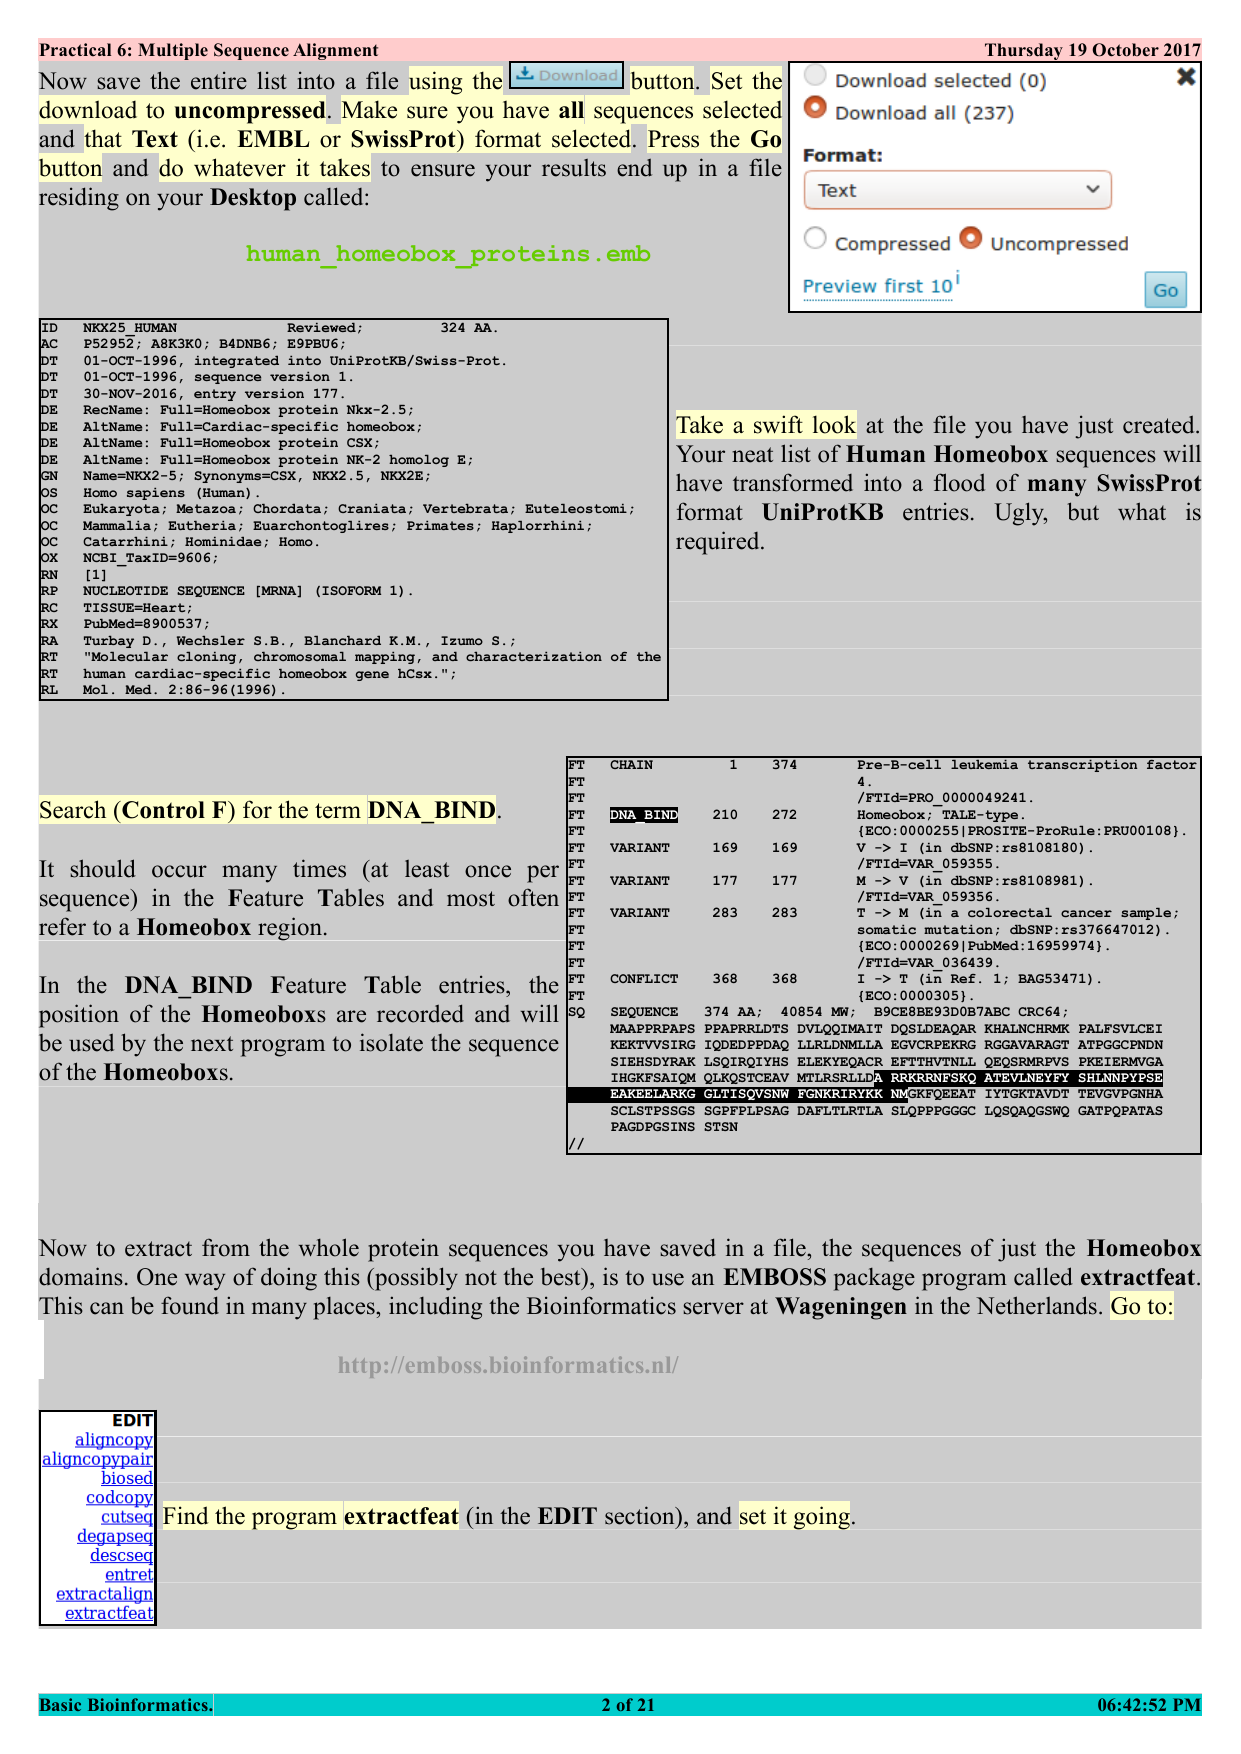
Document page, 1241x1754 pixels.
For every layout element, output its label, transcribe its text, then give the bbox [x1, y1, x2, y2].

text EAKEELARKG GLTISQVSNW FGNKRIRYKK NMGKFQEEAT IYTGKTAVDT TEVGVPGNHA [568, 1087, 1200, 1103]
text DE AltName: Full=Homeobox protein CSX; [41, 436, 667, 452]
text AC P52952; A8K3K0; B4DNB6; E9PBU6; [41, 337, 667, 353]
text // [568, 1136, 1200, 1153]
text MAAPPRPAPS PPAPRRLDTS DVLQQIMAIT DQSLDEAQAR KHALNCHRMK PALFSVLCEI [568, 1021, 1200, 1037]
text SIEHSDYRAK LSQIRQIYHS ELEKYEQACR EFTTHVTNLL QEQSRMRPVS PKEIERMVGA [568, 1054, 1200, 1070]
text human_homeobox_proteins.emb [38, 240, 788, 269]
text OC Mammalia; Eutheria; Euarchontoglires; Primates; Haplorrhini; [41, 518, 667, 534]
text RX PubMed=8900537; [41, 617, 667, 633]
text OS Homo sapiens (Human). [41, 485, 667, 501]
text RP NUCLEOTIDE SEQUENCE [MRNA] (ISOFORM 1). [41, 584, 667, 600]
picture [511, 63, 622, 87]
text FT {ECO:0000255|PROSITE-ProRule:PRU00108}. [568, 823, 1200, 840]
text DE AltName: Full=Homeobox protein NK-2 homolog E; [41, 452, 667, 468]
text IHGKFSAIQM QLKQSTCEAV MTLRSRLLDA RRKRRNFSKQ ATEVLNEYFY SHLNNPYPSE [568, 1070, 1200, 1087]
text FT VARIANT 169 169 V -> I (in dbSNP:rs8108180). [568, 840, 1200, 856]
text DE RecName: Full=Homeobox protein Nkx-2.5; [41, 403, 667, 419]
text Now to extract from the whole protein sequences you have saved in a file, the sequences of just the Homeobox domains. One way of doing this (possibly not the best), is to use an EMBOSS package program called extractfeat. This can be found in many places, including the Bioinformatics server at Wageningen in the Netherlands. Go to: [38, 1233, 1202, 1320]
text FT {ECO:0000305}. [568, 988, 1200, 1004]
text GN Name=NKX2-5; Synonyms=CSX, NKX2.5, NKX2E; [41, 468, 667, 485]
text FT /FTId=VAR_059355. [568, 856, 1200, 873]
text FT VARIANT 283 283 T -> M (in a colorectal cancer sample; [568, 906, 1200, 922]
text FT /FTId=VAR_036439. [568, 955, 1200, 972]
picture [41, 1412, 154, 1624]
text PAGDPGSINS STSN [568, 1120, 1200, 1136]
text Take a swift look at the file you have just created. Your neat list of Human Homeobox sequences will have transformed into a flood of many SwissProt format UniProtKB entries. Ugly, but what is required. [669, 410, 1202, 555]
text RN [1] [41, 567, 667, 584]
text SQ SEQUENCE 374 AA; 40854 MW; B9CE8BE93D0B7ABC CRC64; [568, 1004, 1200, 1021]
text RT human cardiac-specific homeobox gene hCsx."; [41, 666, 667, 682]
text RC TISSUE=Heart; [41, 600, 667, 617]
text FT somatic mutation; dbSNP:rs376647012). [568, 922, 1200, 939]
text DE AltName: Full=Cardiac-specific homeobox; [41, 419, 667, 436]
text Search (Control F) for the term DNA_BIND. [38, 795, 566, 824]
text FT /FTId=PRO_0000049241. [568, 791, 1200, 807]
text http://emboss.bioinformatics.nl/ [44, 1349, 1202, 1379]
text DT 30-NOV-2016, entry version 177. [41, 386, 667, 403]
text FT DNA_BIND 210 272 Homeobox; TALE-type. [568, 807, 1200, 823]
text ID NKX25_HUMAN Reviewed; 324 AA. [41, 320, 667, 337]
text It should occur many times (at least once per sequence) in the Feature Tables and most often refer to a Homeobox region. [38, 853, 566, 941]
text FT /FTId=VAR_059356. [568, 889, 1200, 906]
text FT CHAIN 1 374 Pre-B-cell leukemia transcription factor [568, 758, 1200, 774]
text DT 01-OCT-1996, integrated into UniProtKB/Swiss-Prot. [41, 353, 667, 370]
text OC Eukaryota; Metazoa; Chordata; Craniata; Vertebrata; Euteleostomi; [41, 501, 667, 518]
text SCLSTPSSGS SGPFPLPSAG DAFLTLRTLA SLQPPPGGGC LQSQAQGSWQ GATPQPATAS [568, 1103, 1200, 1120]
text In the DNA_BIND Feature Table entries, the position of the Homeoboxs are recorded and will be used by the next program to isolate the sequence of the Homeoboxs. [38, 970, 566, 1086]
text DT 01-OCT-1996, sequence version 1. [41, 370, 667, 386]
text RL Mol. Med. 2:86-96(1996). [41, 682, 667, 699]
text KEKTVVSIRG IQDEDPPDAQ LLRLDNMLLA EGVCRPEKRG RGGAVARAGT ATPGGCPNDN [568, 1037, 1200, 1054]
text Find the program extractfeat (in the EDIT section), and set it going. [157, 1501, 1202, 1530]
text OC Catarrhini; Hominidae; Homo. [41, 534, 667, 551]
text Now save the entire list into a file using thebutton. Set the download to uncompressed. Make sure you have all sequences selected and that Text (i.e. EMBL or SwissProt) format selected. Press the Go button and do whatever it takes to ensure your results end up in a file residing on your Desktop called: [38, 61, 788, 211]
text RT "Molecular cloning, chromosomal mapping, and characterization of the [41, 649, 667, 666]
text FT CONFLICT 368 368 I -> T (in Ref. 1; BAG53471). [568, 972, 1200, 988]
text FT {ECO:0000269|PubMed:16959974}. [568, 939, 1200, 955]
picture [790, 63, 1200, 311]
text RA Turbay D., Wechsler S.B., Blanchard K.M., Izumo S.; [41, 633, 667, 649]
text FT 4. [568, 774, 1200, 791]
text FT VARIANT 177 177 M -> V (in dbSNP:rs8108981). [568, 873, 1200, 889]
text OX NCBI_TaxID=9606; [41, 551, 667, 567]
